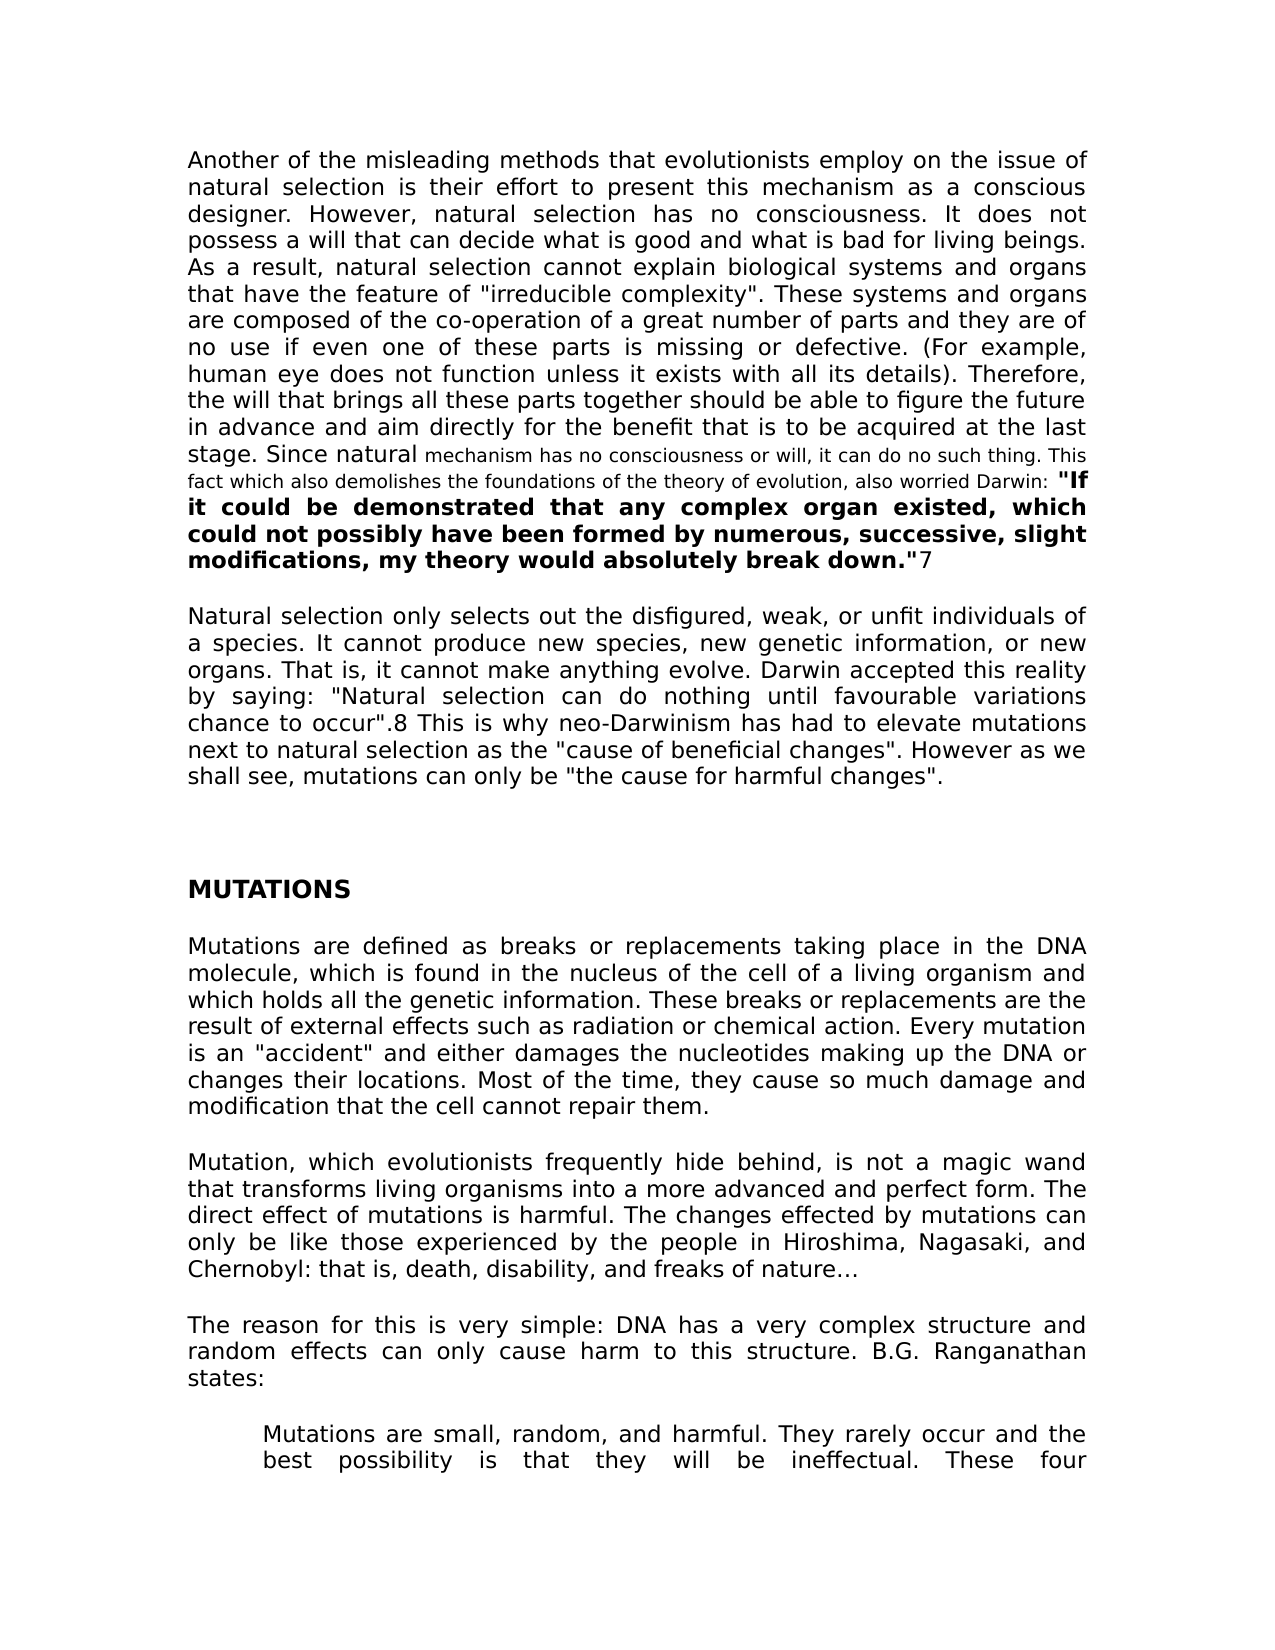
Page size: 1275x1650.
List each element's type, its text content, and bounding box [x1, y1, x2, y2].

text Mutation, which evolutionists frequently hide behind, is not a magic wand that transforms living organisms into a more advanced and perfect form. The direct effect of mutations is harmful. The changes effected by mutations can only be like those experienced by the people in Hiroshima, Nagasaki, and Chernobyl: that is, death, disability, and freaks of nature… [187, 1149, 1088, 1283]
text Mutations are small, random, and harmful. They rarely occur and the best possibility is that they will be ineffectual. These four [262, 1421, 1088, 1474]
text Another of the misleading methods that evolutionists employ on the issue of natural selection is their effort to present this mechanism as a conscious designer. However, natural selection has no consciousness. It does not possess a will that can decide what is good and what is bad for living beings. As a result, natural selection cannot explain biological systems and organs that have the feature of "irreducible complexity". These systems and organs are composed of the co-operation of a great number of parts and they are of no use if even one of these parts is missing or defective. (For example, human eye does not function unless it exists with all its details). Therefore, the will that brings all these parts together should be able to figure the future in advance and aim directly for the benefit that is to be acquired at the last stage. Since natural mechanism has no consciousness or will, it can do no such thing. This fact which also demolishes the foundations of the theory of evolution, also worried Darwin: "If it could be demonstrated that any complex organ existed, which could not possibly have been formed by numerous, successive, slight modifications, my theory would absolutely break down."7 [187, 148, 1088, 574]
text Mutations are defined as breaks or replacements taking place in the DNA molecule, which is found in the nucleus of the cell of a living organism and which holds all the genetic information. These breaks or replacements are the result of external effects such as radiation or chemical action. Every mutation is an "accident" and either damages the nucleotides making up the DNA or changes their locations. Most of the time, they cause so much damage and modification that the cell cannot repair them. [187, 933, 1088, 1120]
text Natural selection only selects out the disfigured, weak, or unfit individuals of a species. It cannot produce new species, new genetic information, or new organs. That is, it cannot make anything evolve. Darwin accepted this reality by saying: "Natural selection can do nothing until favourable variations chance to occur".8 This is why neo-Darwinism has had to elevate mutations next to natural selection as the "cause of beneficial changes". However as we shall see, mutations can only be "the cause for harmful changes". [187, 603, 1088, 790]
text The reason for this is very simple: DNA has a very complex structure and random effects can only cause harm to this structure. B.G. Ranganathan states: [187, 1312, 1088, 1392]
text Mutations [187, 875, 1088, 904]
